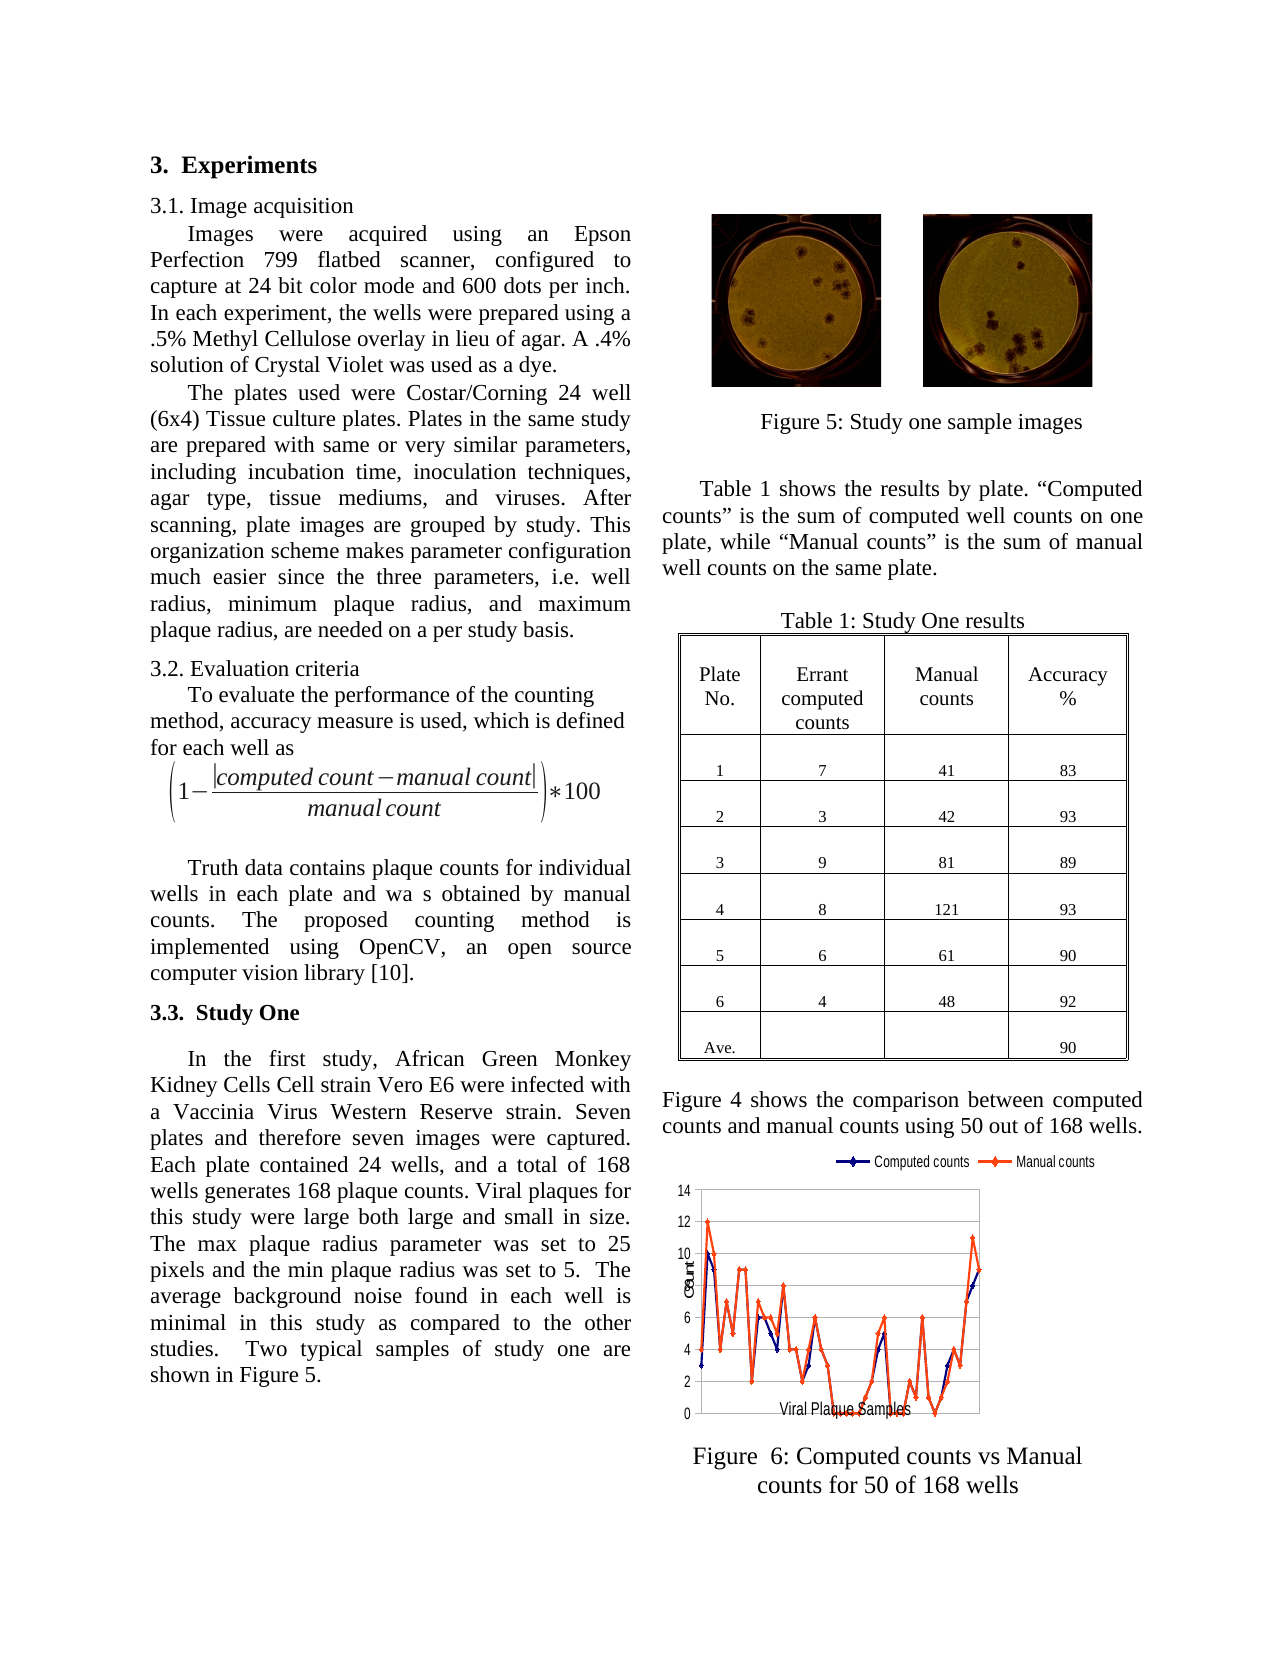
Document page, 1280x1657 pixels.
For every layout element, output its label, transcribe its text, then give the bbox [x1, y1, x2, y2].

table_cell 93 [1009, 874, 1126, 919]
table_cell 3 [761, 781, 884, 826]
table_cell 5 [681, 920, 760, 965]
table_cell 1 [681, 735, 760, 780]
table_cell 42 [885, 781, 1008, 826]
text Figure 6: Computed counts vs Manual counts for 50 of 168 wells [676, 1182, 1100, 1498]
table_cell 8 [761, 874, 884, 919]
text Truth data contains plaque counts for individual wells in each plate and wa s obtained by manual counts. The proposed counting method is implemented using OpenCV, an open source computer vision library [10]. [150, 854, 632, 986]
table_cell 48 [885, 966, 1008, 1011]
table_cell 7 [761, 735, 884, 780]
table_cell 90 [1009, 1012, 1126, 1057]
table_cell 4 [761, 966, 884, 1011]
table_cell [761, 1012, 884, 1057]
text To evaluate the performance of the counting method, accuracy measure is used, which is defined for each well as [150, 681, 632, 760]
text Images were acquired using an Epson Perfection 799 flatbed scanner, configured to capture at 24 bit color mode and 600 dots per inch. In each experiment, the wells were prepared using a .5% Methyl Cellulose overlay in lieu of agar. A .4% solution of Crystal Violet was used as a dye. [150, 220, 632, 378]
table_cell Ave. [681, 1012, 760, 1057]
table_cell 4 [681, 874, 760, 919]
table_header Errant computed counts [761, 636, 884, 734]
table_header Accuracy % [1009, 636, 1126, 734]
table_cell 41 [885, 735, 1008, 780]
table_cell 2 [681, 781, 760, 826]
text Figure 5: Study one sample images [662, 408, 1144, 434]
table_cell 81 [885, 827, 1008, 872]
table_cell 92 [1009, 966, 1126, 1011]
picture [711, 214, 882, 387]
table_cell 61 [885, 920, 1008, 965]
table_cell 83 [1009, 735, 1126, 780]
table_cell 89 [1009, 827, 1126, 872]
text 3.1. Image acquisition [150, 192, 632, 219]
table_cell 6 [761, 920, 884, 965]
table_header Plate No. [681, 636, 760, 734]
text Table 1: Study One results [662, 607, 1144, 633]
text The plates used were Costar/Corning 24 well (6x4) Tissue culture plates. Plates in the same study are prepared with same or very similar parameters, including incubation time, inoculation techniques, agar type, tissue mediums, and viruses. After scanning, plate images are grouped by study. This organization scheme makes parameter configuration much easier since the three parameters, i.e. well radius, minimum plaque radius, and maximum plaque radius, are needed on a per study basis. [150, 379, 632, 642]
table_cell 90 [1009, 920, 1126, 965]
table_cell [885, 1012, 1008, 1057]
subtitle 3.3. Study One [150, 999, 632, 1025]
table_cell 93 [1009, 781, 1126, 826]
table_cell 6 [681, 966, 760, 1011]
text Figure 4 shows the comparison between computed counts and manual counts using 50 out of 168 wells. [662, 1086, 1144, 1139]
table_cell 121 [885, 874, 1008, 919]
subtitle 3. Experiments [150, 150, 632, 179]
table_cell 9 [761, 827, 884, 872]
table_header Manual counts [885, 636, 1008, 734]
text Table 1 shows the results by plate. “Computed counts” is the sum of computed well counts on one plate, while “Manual counts” is the sum of manual well counts on the same plate. [662, 475, 1144, 581]
picture [923, 214, 1093, 387]
text In the first study, African Green Monkey Kidney Cells Cell strain Vero E6 were infected with a Vaccinia Virus Western Reserve strain. Seven plates and therefore seven images were captured. Each plate contained 24 wells, and a total of 168 wells generates 168 plaque counts. Viral plaques for this study were large both large and small in size. The max plaque radius parameter was set to 25 pixels and the min plaque radius was set to 5. The average background noise found in each well is minimal in this study as compared to the other studies. Two typical samples of study one are shown in Figure 5. [150, 1045, 632, 1388]
table_cell 3 [681, 827, 760, 872]
text 3.2. Evaluation criteria [150, 655, 632, 681]
